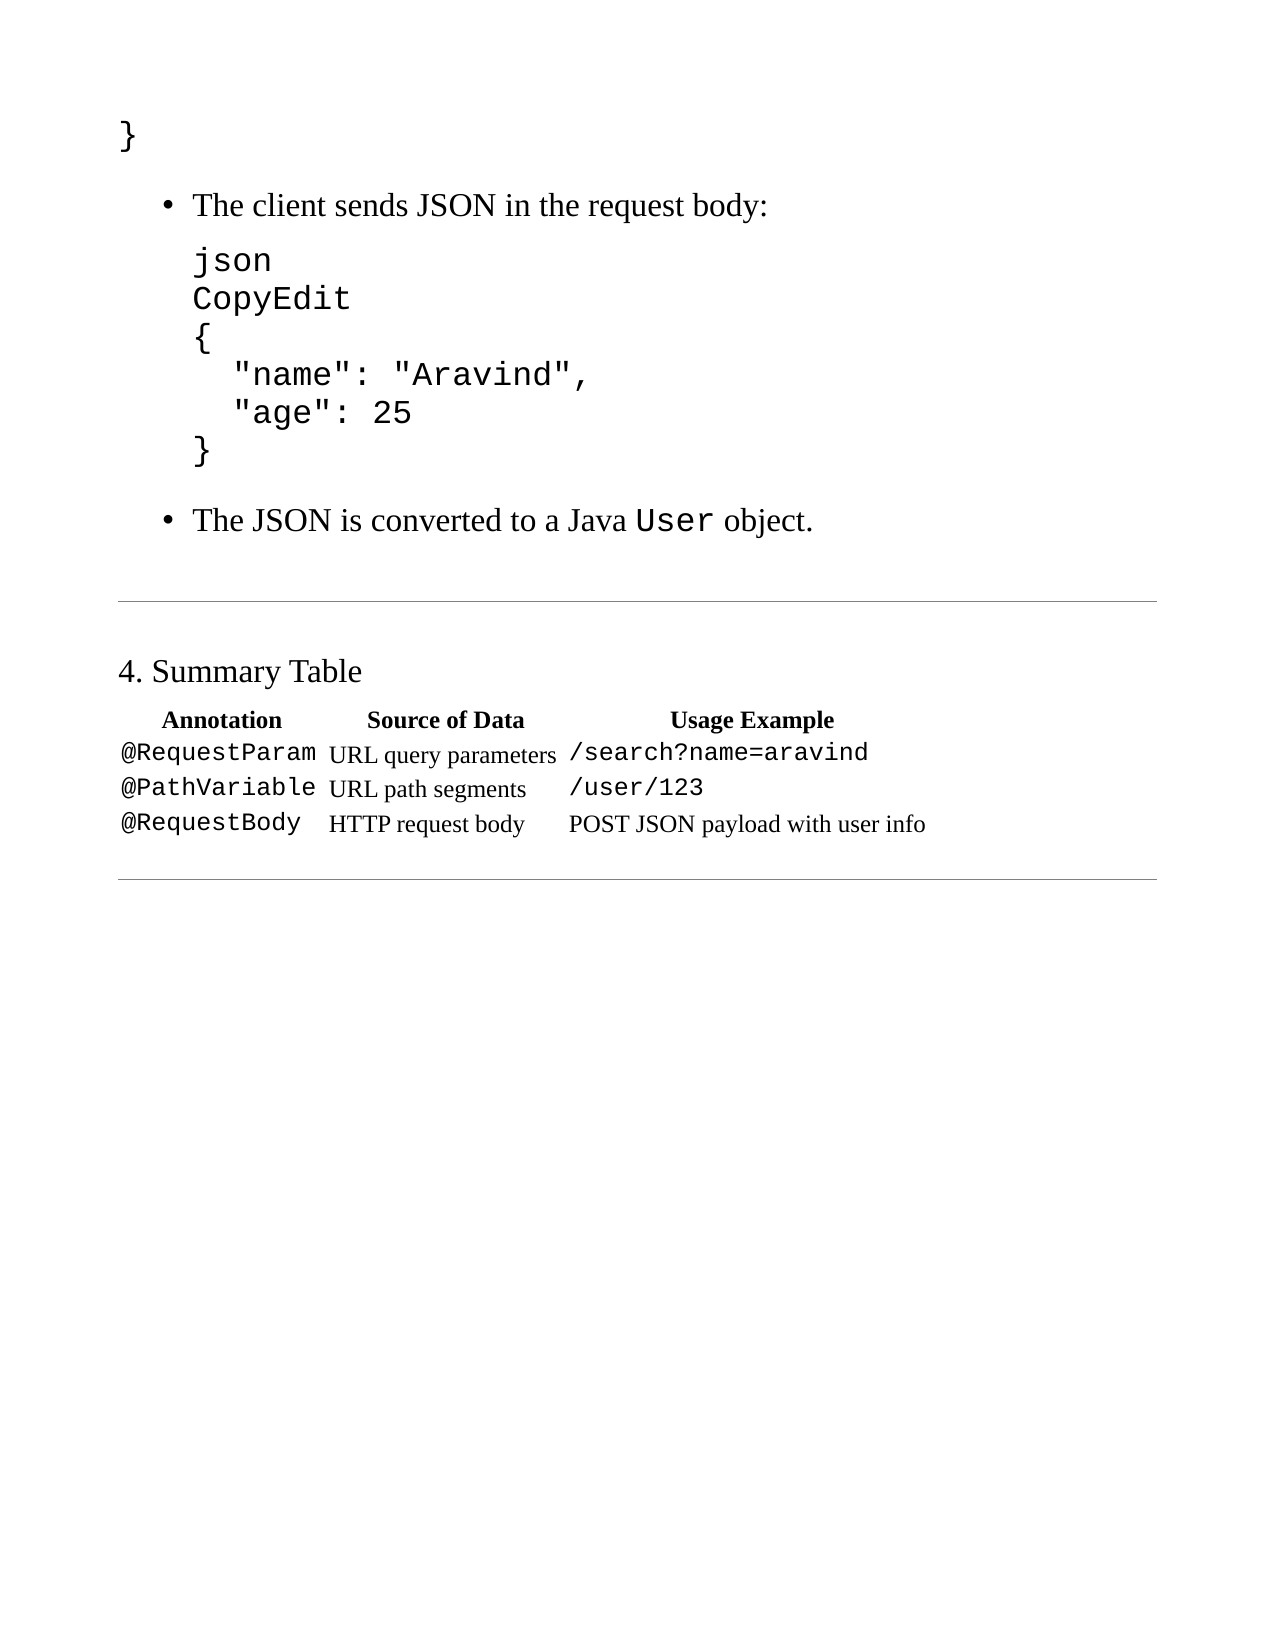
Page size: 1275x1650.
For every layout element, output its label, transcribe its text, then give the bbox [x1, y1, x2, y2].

list { [162, 320, 1157, 357]
table_cell @RequestParam [118, 737, 326, 771]
list } [162, 433, 1157, 471]
table_cell POST JSON payload with user info [566, 806, 939, 841]
subtitle 4. Summary Table [118, 651, 1157, 690]
table_cell @PathVariable [118, 771, 326, 806]
table_cell @RequestBody [118, 806, 326, 841]
table_header Usage Example [566, 702, 939, 737]
list CopyEdit [162, 282, 1157, 320]
table_cell /user/123 [566, 771, 939, 806]
table_cell URL query parameters [326, 737, 566, 771]
list The client sends JSON in the request body: [162, 185, 1157, 224]
table_header Source of Data [326, 702, 566, 737]
table_header Annotation [118, 702, 326, 737]
list "name": "Aravind", [162, 357, 1157, 395]
list "age": 25 [162, 395, 1157, 433]
text } [118, 118, 1157, 156]
table_cell HTTP request body [326, 806, 566, 841]
table_cell /search?name=aravind [566, 737, 939, 771]
list The JSON is converted to a Java User object. [162, 500, 1157, 542]
table_cell URL path segments [326, 771, 566, 806]
list json [162, 244, 1157, 282]
